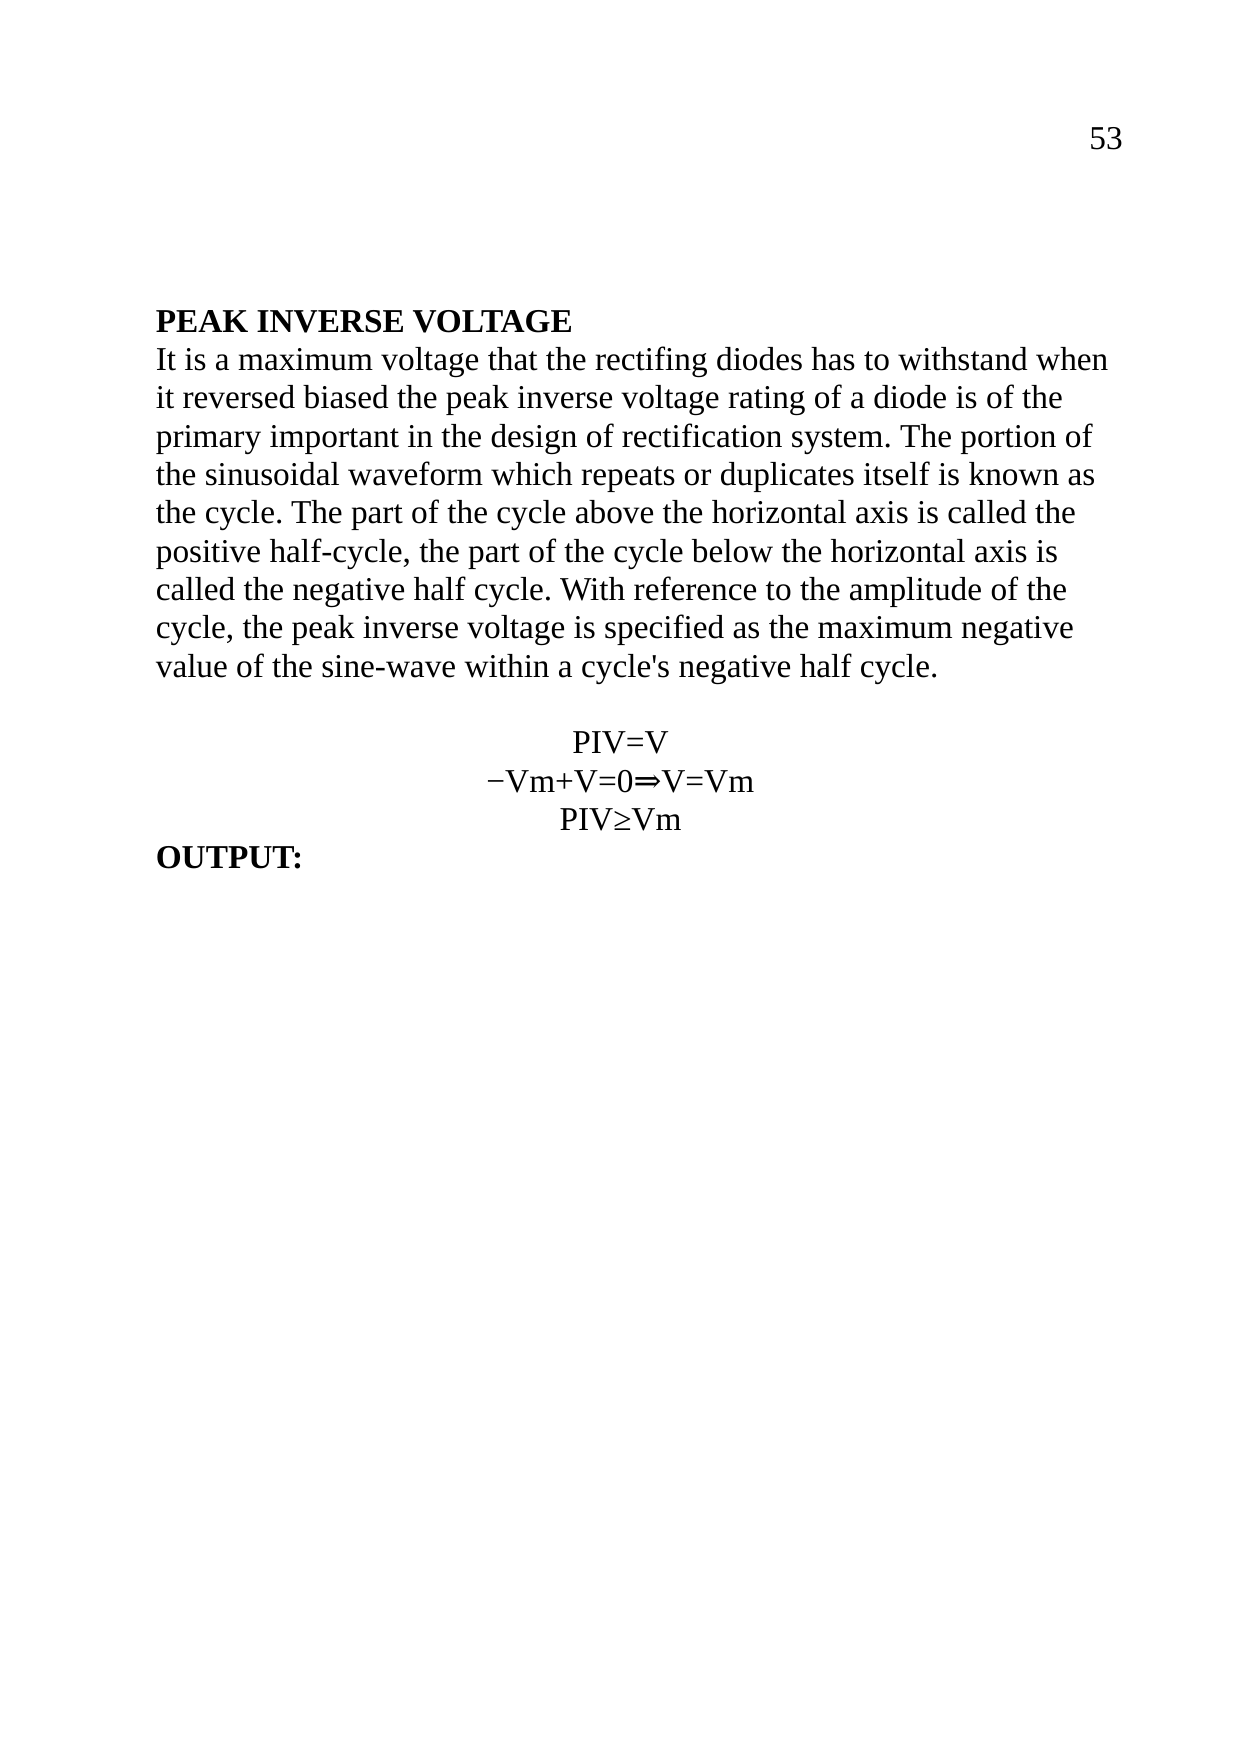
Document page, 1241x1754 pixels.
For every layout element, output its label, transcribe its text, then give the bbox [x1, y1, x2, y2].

text PEAK INVERSE VOLTAGE [156, 263, 1122, 339]
text PIV=V [118, 723, 1122, 761]
text OUTPUT: [156, 838, 1122, 876]
text −Vm+V=0⇒V=Vm [118, 761, 1122, 799]
text PIV≥Vm [118, 799, 1122, 838]
text It is a maximum voltage that the rectifing diodes has to withstand when it reversed biased the peak inverse voltage rating of a diode is of the primary important in the design of rectification system. The portion of the sinusoidal waveform which repeats or duplicates itself is known as the cycle. The part of the cycle above the horizontal axis is called the positive half-cycle, the part of the cycle below the horizontal axis is called the negative half cycle. With reference to the amplitude of the cycle, the peak inverse voltage is specified as the maximum negative value of the sine-wave within a cycle's negative half cycle. [156, 339, 1122, 684]
